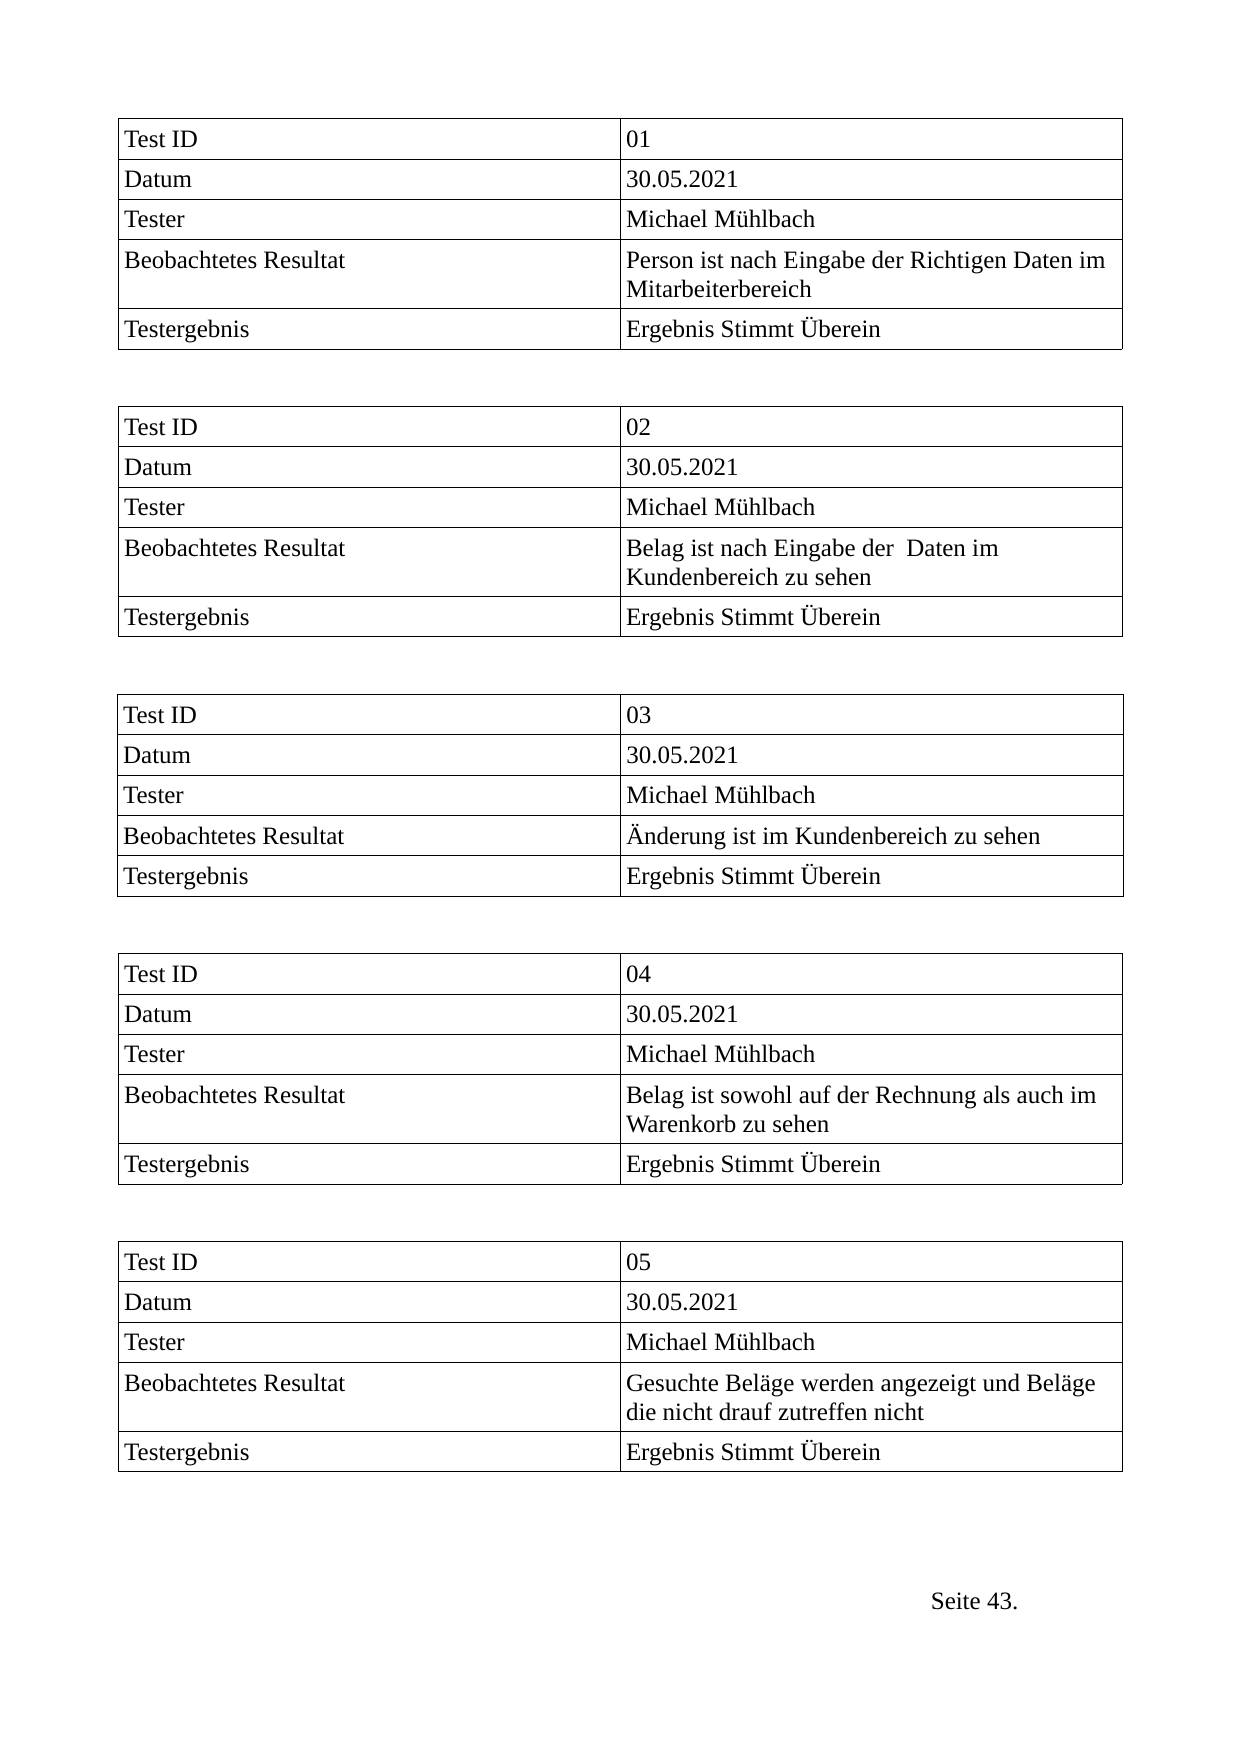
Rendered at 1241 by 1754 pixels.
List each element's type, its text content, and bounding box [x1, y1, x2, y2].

table_header 01 [621, 119, 1122, 158]
table_cell Tester [119, 200, 620, 239]
table_header Test ID [118, 695, 620, 734]
table_header 02 [621, 407, 1122, 446]
table_cell Beobachtetes Resultat [118, 816, 620, 855]
table_header 05 [621, 1242, 1122, 1281]
table_cell Person ist nach Eingabe der Richtigen Daten im Mitarbeiterbereich [621, 240, 1122, 308]
table_cell Ergebnis Stimmt Überein [621, 1144, 1122, 1183]
table_header Test ID [119, 119, 620, 158]
table_cell Datum [118, 735, 620, 774]
table_cell Datum [119, 160, 620, 199]
table_cell Michael Mühlbach [621, 1323, 1122, 1362]
table_cell Tester [119, 1323, 620, 1362]
table_cell 30.05.2021 [621, 995, 1122, 1034]
table_cell Testergebnis [119, 309, 620, 348]
table_cell Tester [119, 488, 620, 527]
table_cell Belag ist nach Eingabe der Daten im Kundenbereich zu sehen [621, 528, 1122, 596]
table_cell Ergebnis Stimmt Überein [621, 1432, 1122, 1471]
table_header Test ID [119, 954, 620, 993]
table_cell Beobachtetes Resultat [119, 240, 620, 308]
table_cell Michael Mühlbach [621, 1035, 1122, 1074]
table_cell Testergebnis [119, 1432, 620, 1471]
table_cell 30.05.2021 [621, 735, 1123, 774]
table_cell Ergebnis Stimmt Überein [621, 309, 1122, 348]
table_cell 30.05.2021 [621, 160, 1122, 199]
table_cell Michael Mühlbach [621, 200, 1122, 239]
table_cell 30.05.2021 [621, 1282, 1122, 1322]
table_cell Tester [118, 776, 620, 815]
table_cell Beobachtetes Resultat [119, 528, 620, 596]
table_cell Testergebnis [118, 856, 620, 896]
table_header 03 [621, 695, 1123, 734]
table_cell Änderung ist im Kundenbereich zu sehen [621, 816, 1123, 855]
table_cell Michael Mühlbach [621, 488, 1122, 527]
table_cell Datum [119, 447, 620, 487]
table_cell Datum [119, 995, 620, 1034]
table_cell Belag ist sowohl auf der Rechnung als auch im Warenkorb zu sehen [621, 1075, 1122, 1143]
table_cell Gesuchte Beläge werden angezeigt und Beläge die nicht drauf zutreffen nicht [621, 1363, 1122, 1431]
table_cell Tester [119, 1035, 620, 1074]
table_cell Ergebnis Stimmt Überein [621, 597, 1122, 636]
text Seite 43. [118, 1586, 1122, 1615]
table_cell Testergebnis [119, 597, 620, 636]
table_header Test ID [119, 407, 620, 446]
table_cell Ergebnis Stimmt Überein [621, 856, 1123, 896]
table_cell Testergebnis [119, 1144, 620, 1183]
table_header 04 [621, 954, 1122, 993]
table_cell Datum [119, 1282, 620, 1322]
table_cell 30.05.2021 [621, 447, 1122, 487]
table_cell Michael Mühlbach [621, 776, 1123, 815]
table_cell Beobachtetes Resultat [119, 1075, 620, 1143]
table_header Test ID [119, 1242, 620, 1281]
table_cell Beobachtetes Resultat [119, 1363, 620, 1431]
